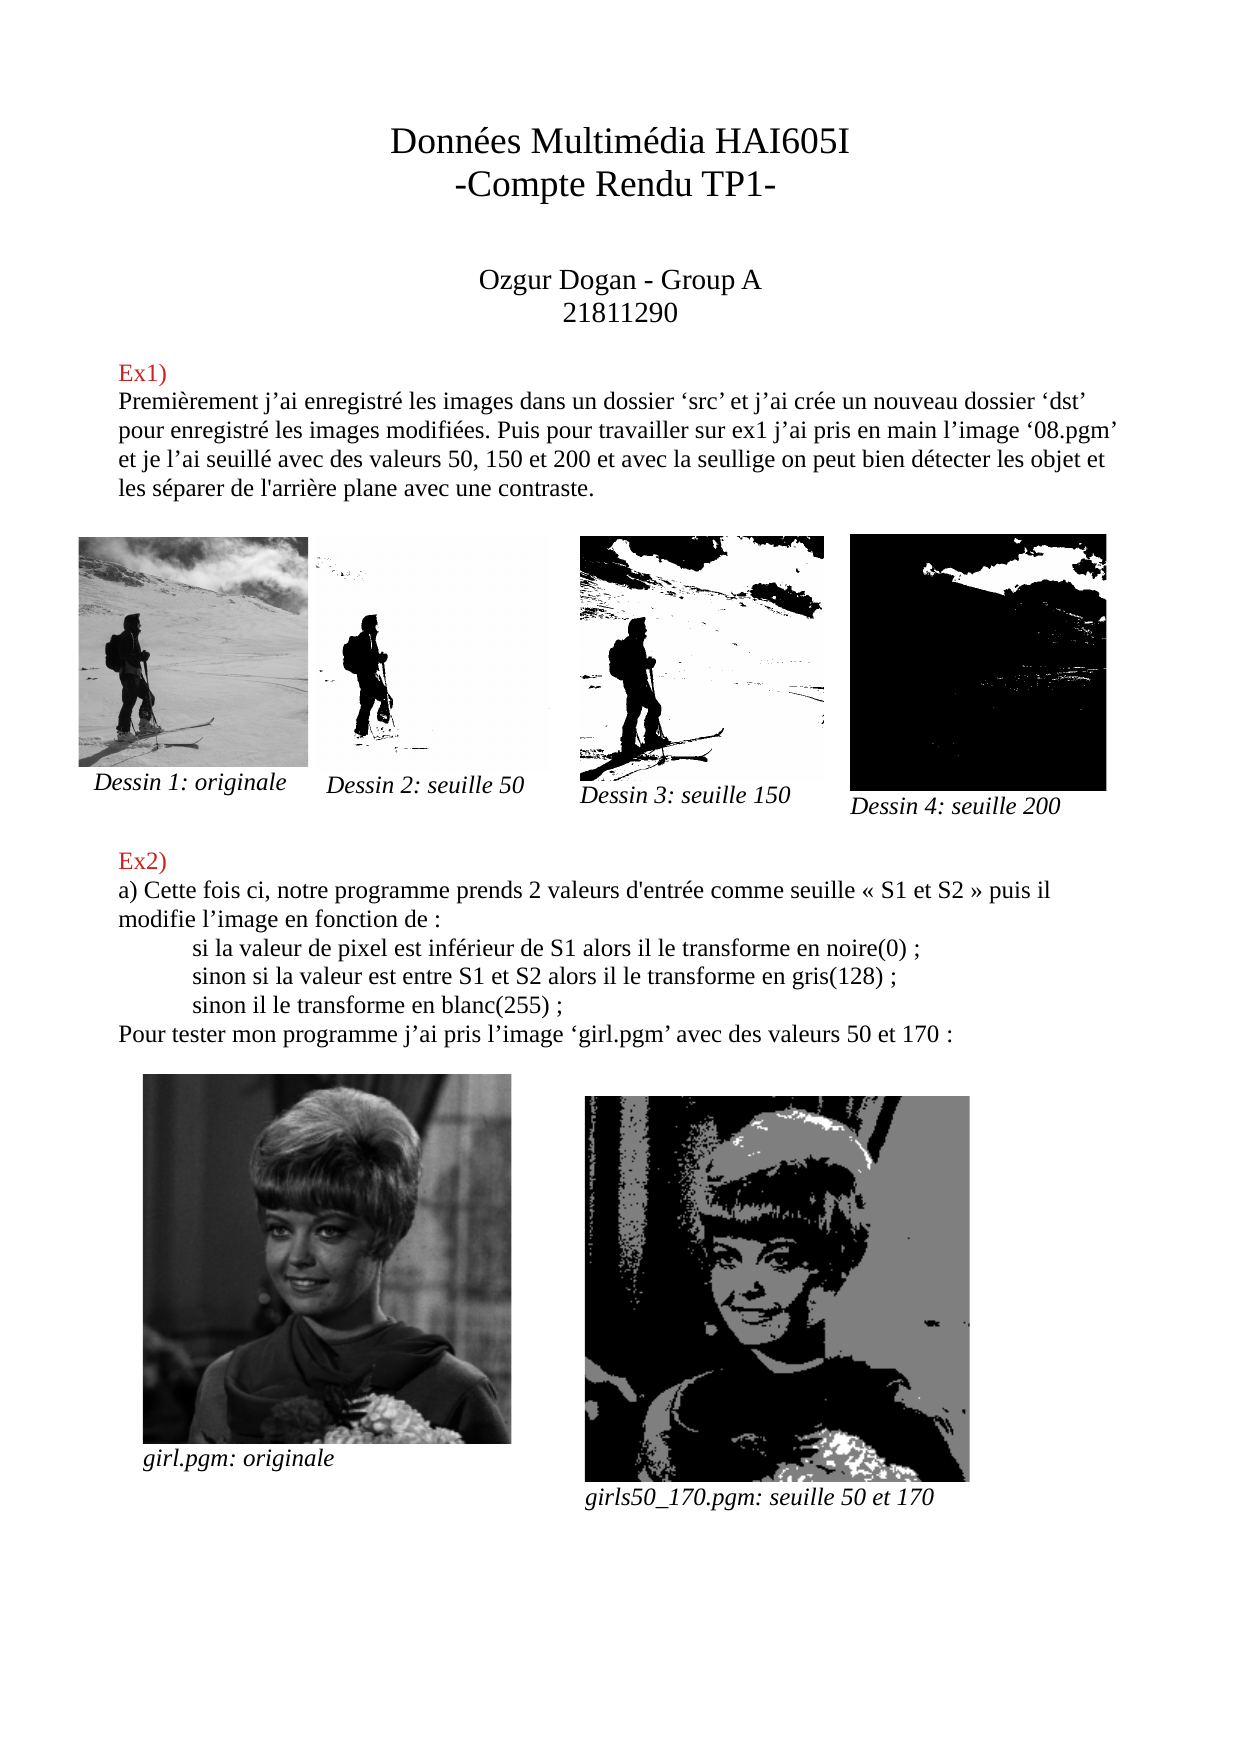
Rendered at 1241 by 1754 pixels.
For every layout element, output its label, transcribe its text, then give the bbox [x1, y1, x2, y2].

text 21811290 [118, 295, 1122, 329]
text Ozgur Dogan - Group A [118, 262, 1122, 295]
text sinon si la valeur est entre S1 et S2 alors il le transforme en gris(128) ; [118, 961, 1122, 990]
picture [850, 534, 1107, 791]
picture [142, 1074, 512, 1444]
text Dessin 3: seuille 150 [580, 781, 824, 809]
picture [78, 537, 309, 767]
text girl.pgm: originale [143, 1444, 511, 1472]
text sinon il le transforme en blanc(255) ; [118, 990, 1122, 1019]
text girls50_170.pgm: seuille 50 et 170 [585, 1482, 970, 1510]
text Dessin 1: originale [93, 767, 308, 796]
text Pour tester mon programme j’ai pris l’image ‘girl.pgm’ avec des valeurs 50 et 170 : [118, 1019, 1122, 1048]
text Dessin 4: seuille 200 [850, 791, 1106, 820]
picture [315, 536, 550, 771]
text Dessin 2: seuille 50 [326, 542, 570, 799]
text Premièrement j’ai enregistré les images dans un dossier ‘src’ et j’ai crée un nouveau dossier ‘dst’ pour enregistré les images modifiées. Puis pour travailler sur ex1 j’ai pris en main l’image ‘08.pgm’ et je l’ai seuillé avec des valeurs 50, 150 et 200 et avec la seullige on peut bien détecter les objet et les séparer de l'arrière plane avec une contraste. [118, 386, 1122, 501]
text -Compte Rendu TP1- [118, 161, 1122, 204]
text a) Cette fois ci, notre programme prends 2 valeurs d'entrée comme seuille « S1 et S2 » puis il modifie l’image en fonction de : [118, 875, 1122, 933]
text Ex1) [118, 358, 1122, 386]
text Ex2) [118, 846, 1122, 875]
text si la valeur de pixel est inférieur de S1 alors il le transforme en noire(0) ; [118, 933, 1122, 961]
picture [584, 1096, 970, 1482]
picture [580, 536, 824, 781]
text Données Multimédia HAI605I [118, 118, 1122, 161]
